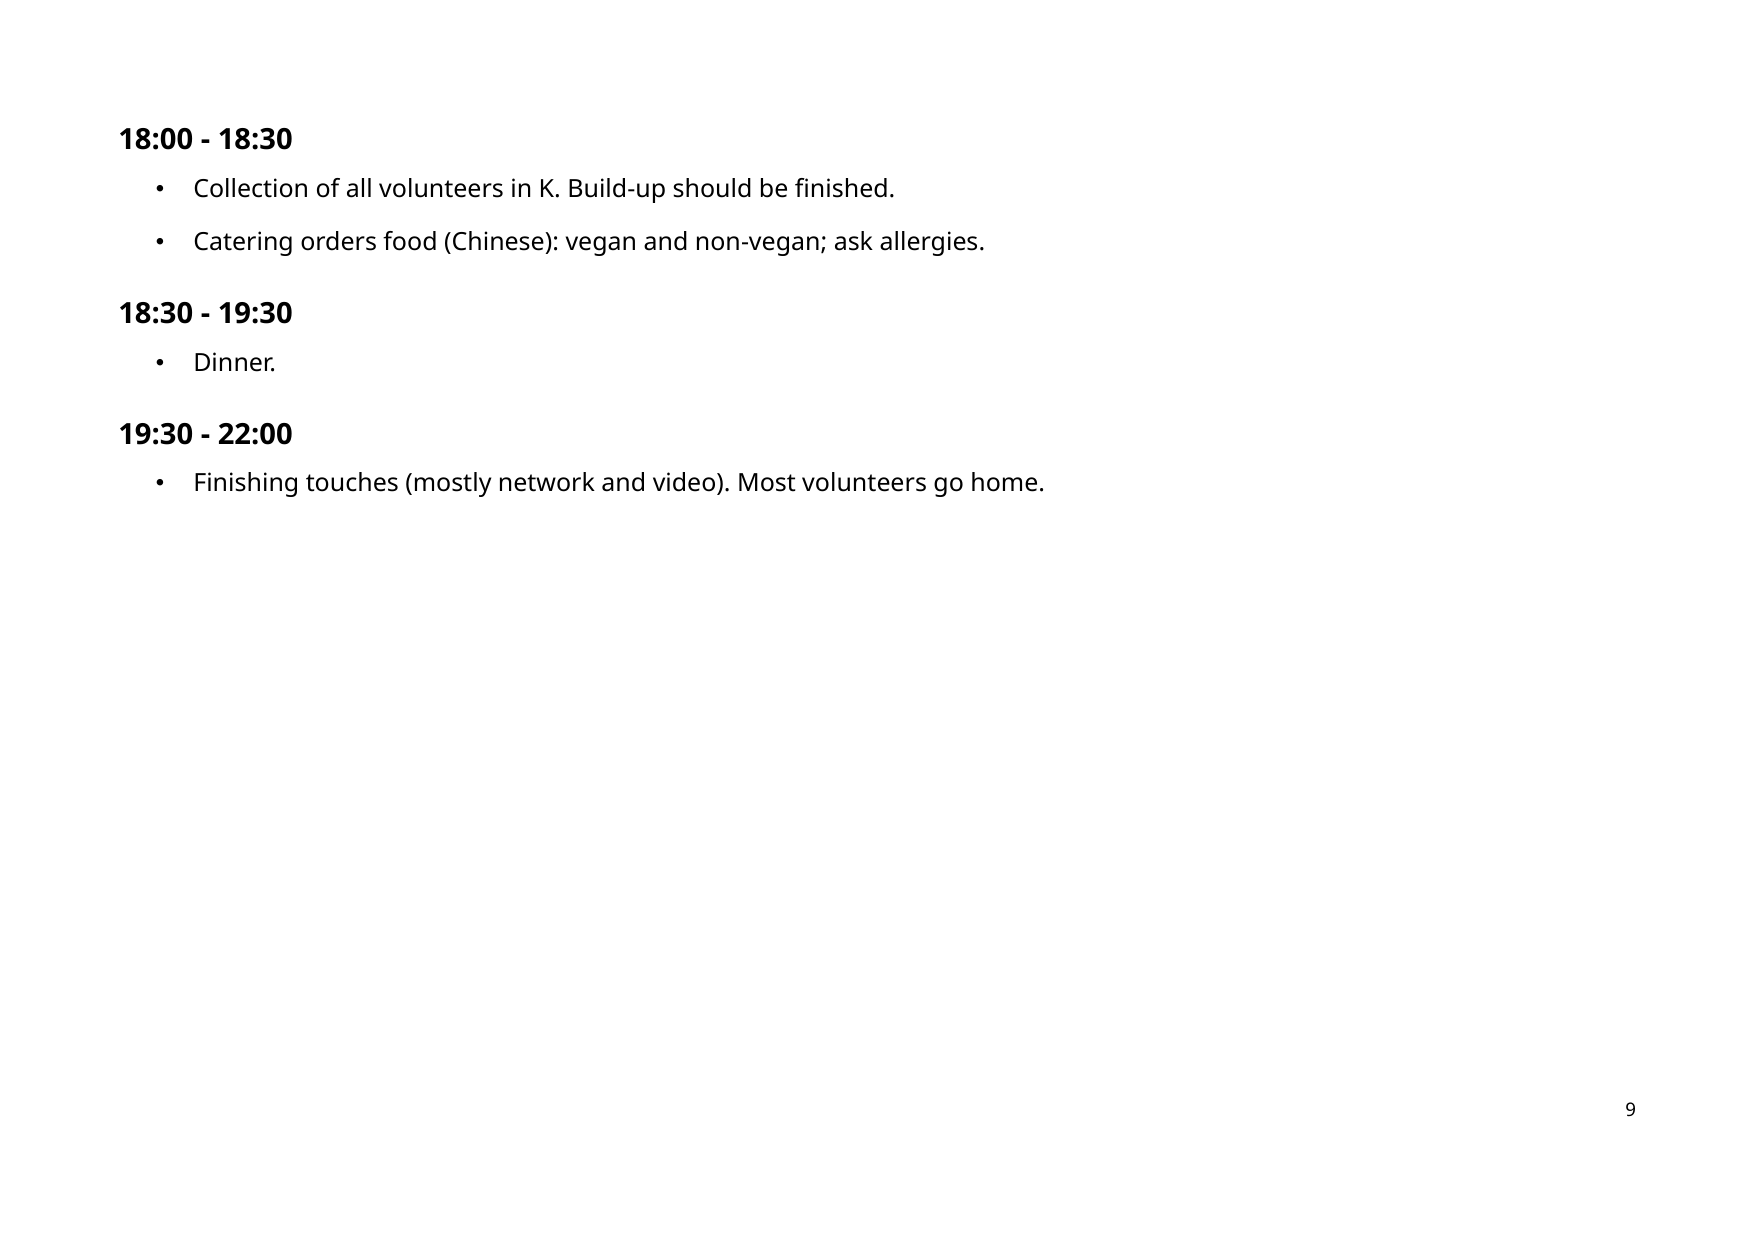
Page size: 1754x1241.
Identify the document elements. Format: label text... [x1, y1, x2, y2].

subtitle 18:00 - 18:30 [118, 118, 1636, 158]
subtitle 19:30 - 22:00 [118, 413, 1636, 453]
list Collection of all volunteers in K. Build-up should be finished. [156, 170, 1636, 204]
list Dinner. [156, 344, 1636, 379]
subtitle Finishing touches (mostly network and video). Most volunteers go home. [156, 465, 1636, 499]
list Catering orders food (Chinese): vegan and non-vegan; ask allergies. [156, 224, 1636, 258]
subtitle 18:30 - 19:30 [118, 292, 1636, 332]
